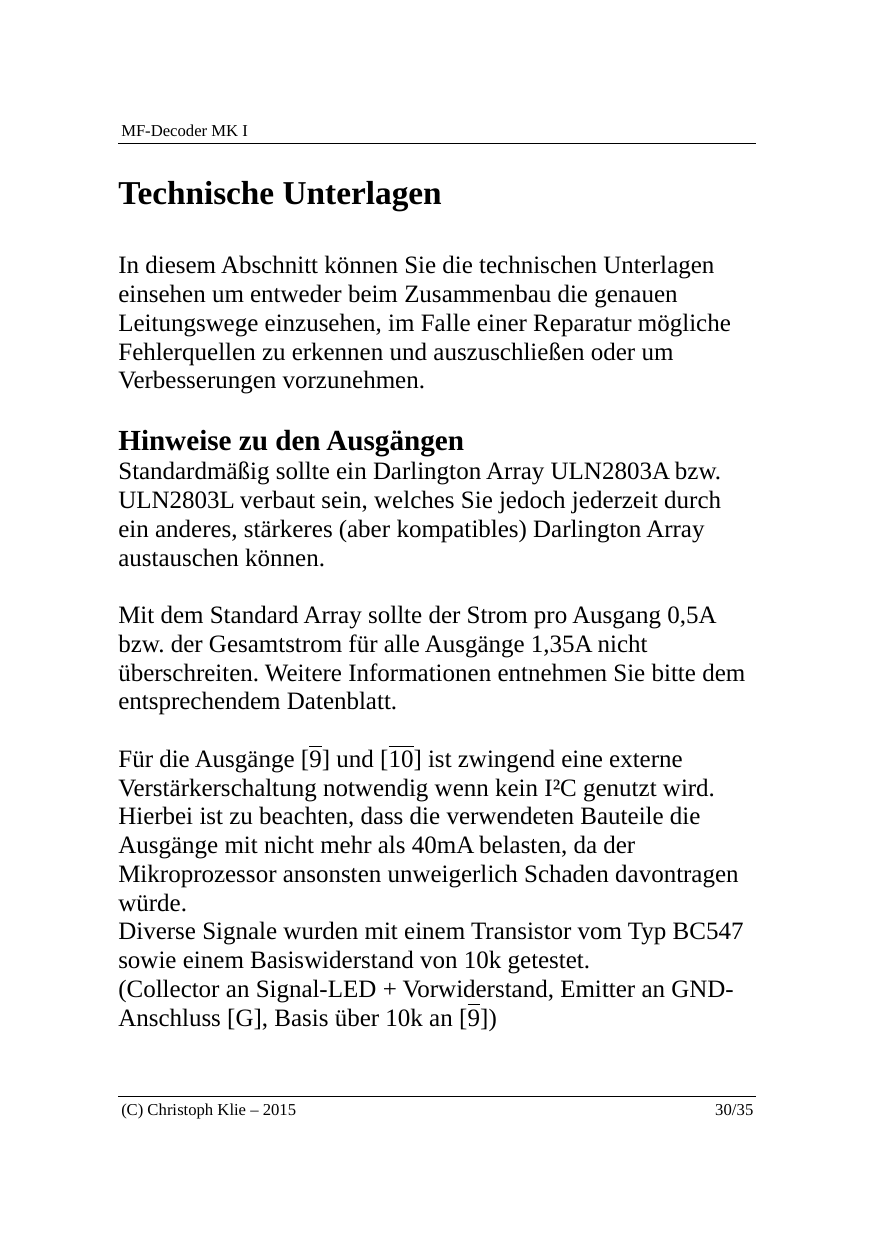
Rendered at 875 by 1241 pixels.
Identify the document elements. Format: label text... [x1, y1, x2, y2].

text Mit dem Standard Array sollte der Strom pro Ausgang 0,5A bzw. der Gesamtstrom für alle Ausgänge 1,35A nicht überschreiten. Weitere Informationen entnehmen Sie bitte dem entsprechendem Datenblatt. [118, 600, 756, 715]
text Hinweise zu den Ausgängen [118, 423, 756, 456]
text Diverse Signale wurden mit einem Transistor vom Typ BC547 sowie einem Basiswiderstand von 10k getestet. [118, 916, 756, 974]
text Für die Ausgänge [9] und [10] ist zwingend eine externe Verstärkerschaltung notwendig wenn kein I²C genutzt wird. [118, 744, 756, 801]
text Technische Unterlagen [118, 174, 756, 212]
text In diesem Abschnitt können Sie die technischen Unterlagen einsehen um entweder beim Zusammenbau die genauen Leitungswege einzusehen, im Falle einer Reparatur mögliche Fehlerquellen zu erkennen und auszuschließen oder um Verbesserungen vorzunehmen. [118, 250, 756, 394]
text Standardmäßig sollte ein Darlington Array ULN2803A bzw. ULN2803L verbaut sein, welches Sie jedoch jederzeit durch ein anderes, stärkeres (aber kompatibles) Darlington Array austauschen können. [118, 456, 756, 571]
text Hierbei ist zu beachten, dass die verwendeten Bauteile die Ausgänge mit nicht mehr als 40mA belasten, da der Mikroprozessor ansonsten unweigerlich Schaden davontragen würde. [118, 801, 756, 916]
text (Collector an Signal-LED + Vorwiderstand, Emitter an GND-Anschluss [G], Basis über 10k an [9]) [118, 974, 756, 1031]
